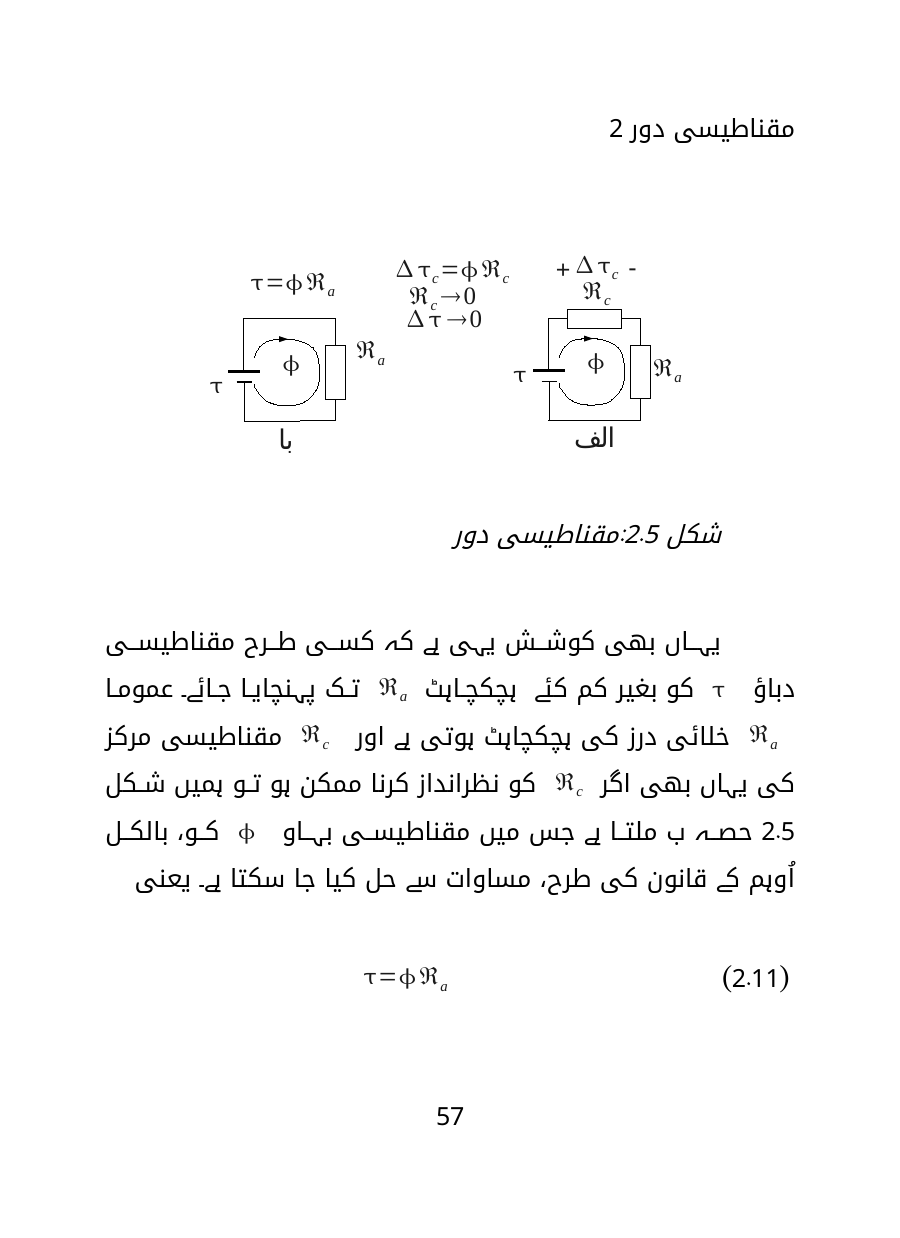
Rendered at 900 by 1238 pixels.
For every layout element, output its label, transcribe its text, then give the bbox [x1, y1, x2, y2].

table_header [105, 949, 699, 1021]
text شکل 2.5:مقناطیسی دور [179, 195, 721, 558]
text یہاں بھی کوشش یہی ہے کہ کسی طرح مقناطیسی دباؤ کو بغیر کم کئے ہچکچاہٹتک پہنچایا جائے۔ عموما خلائی درز کی ہچکچاہٹ ہوتی ہے اور مقناطیسی مرکز کی یہاں بھی اگرکو نظرانداز کرنا ممکن ہو تو ہمیں شکل 2.5 حصہ ب ملتا ہے جس میں مقناطیسی بہاو کو، بالکل اُوہم کے قانون کی طرح، مساوات سے حل کیا جا سکتا ہے۔ یعنی [105, 618, 795, 903]
table_header (2.11) [699, 949, 795, 1021]
